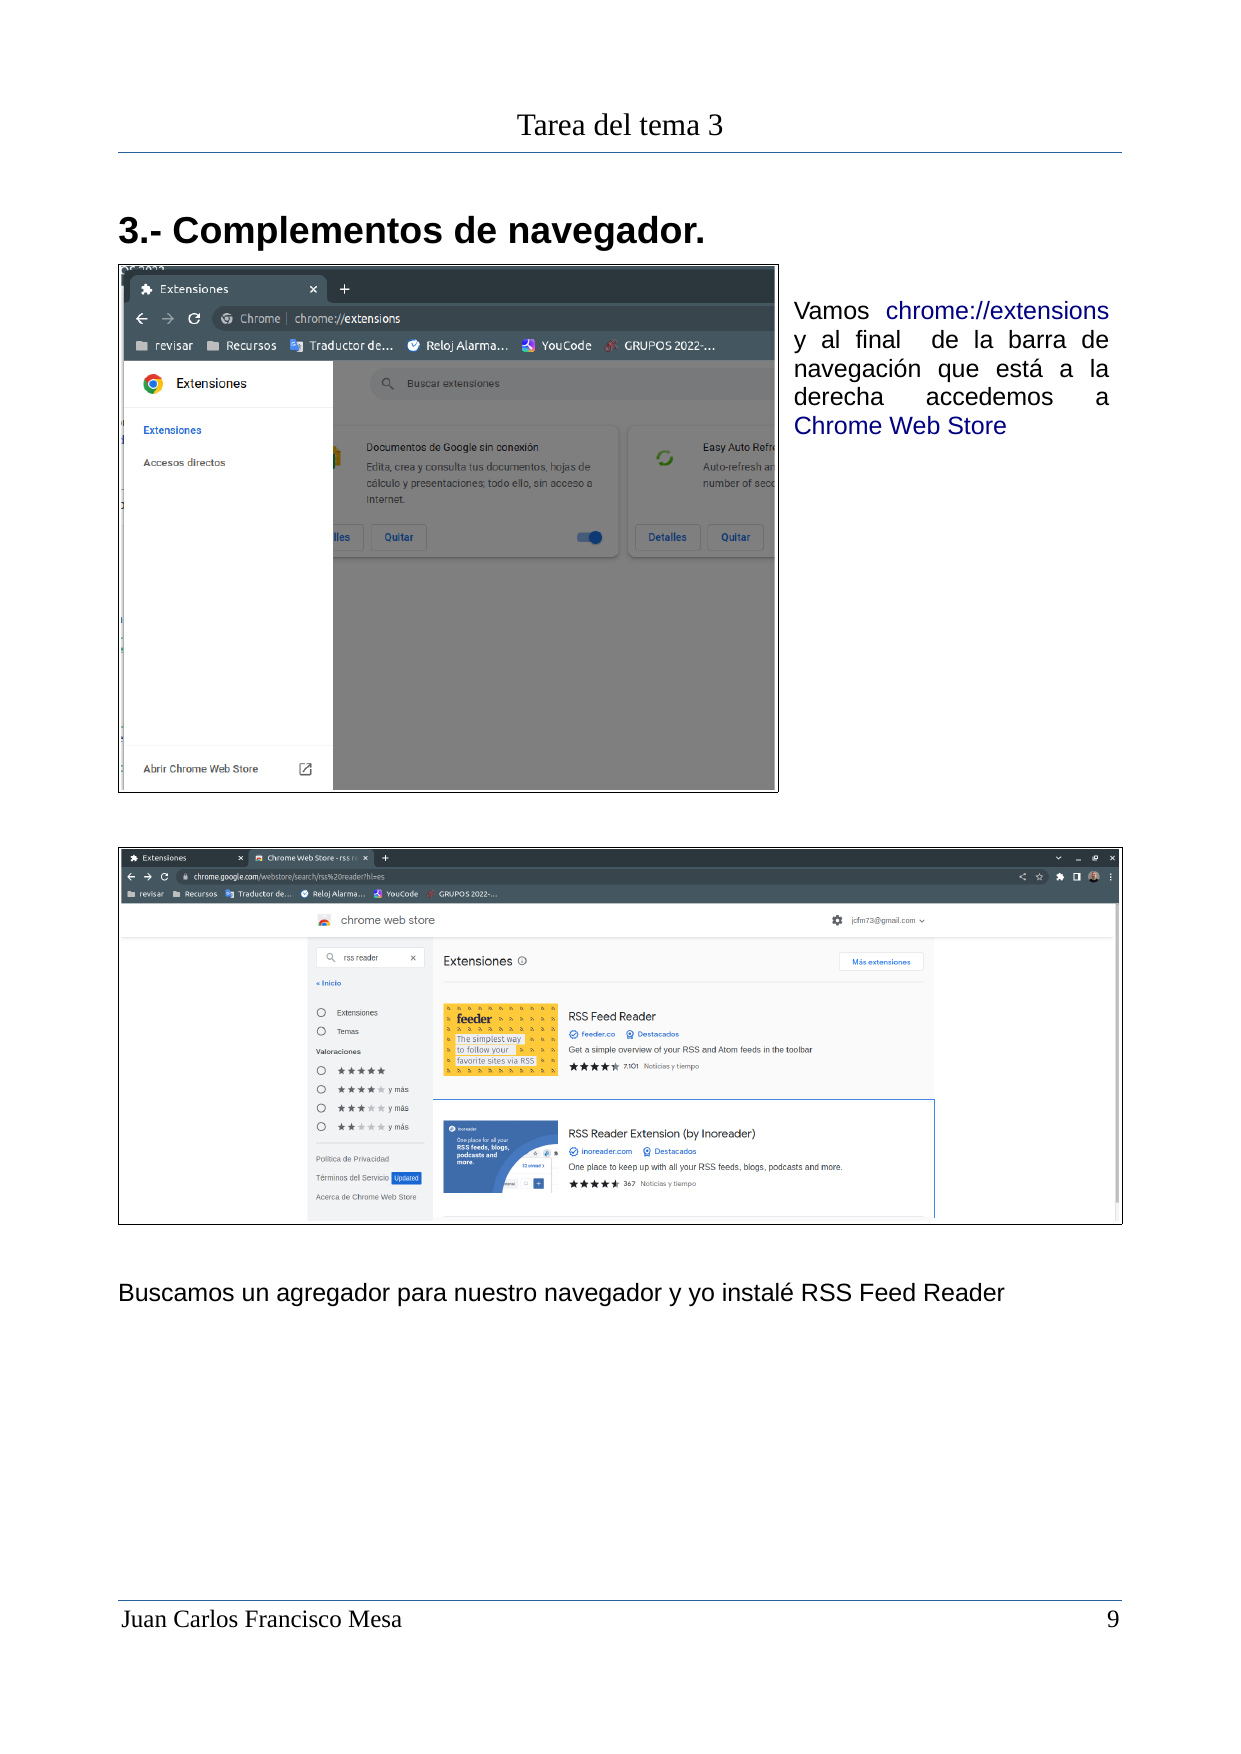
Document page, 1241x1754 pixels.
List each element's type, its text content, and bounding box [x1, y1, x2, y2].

picture [121, 266, 775, 790]
picture [121, 849, 1119, 1221]
subtitle 3.- Complementos de navegador. [118, 208, 1122, 251]
